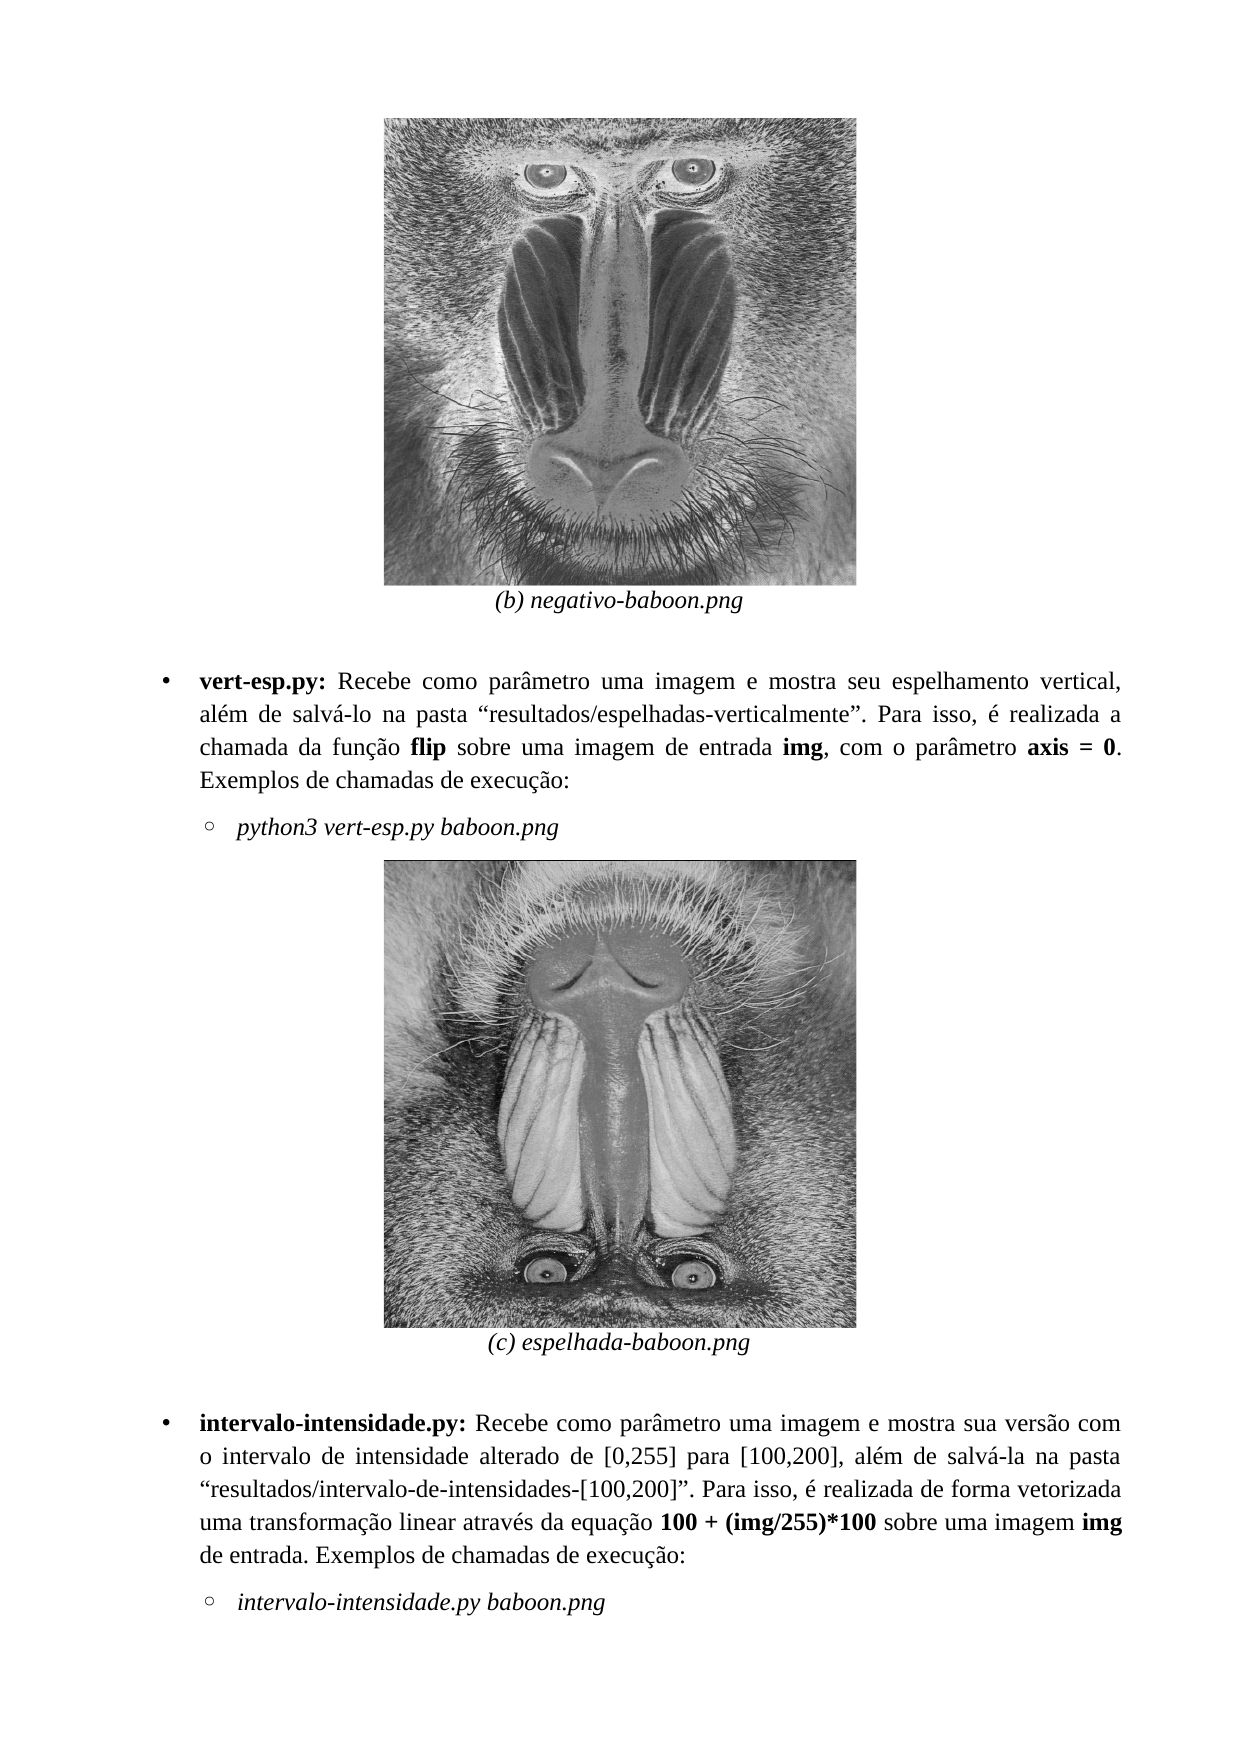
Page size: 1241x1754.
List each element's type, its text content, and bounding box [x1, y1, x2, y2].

list python3 vert-esp.py baboon.png [199, 812, 1122, 841]
list intervalo-intensidade.py baboon.png [199, 1587, 1122, 1616]
text (c) espelhada-baboon.png [384, 1328, 856, 1356]
list vert-esp.py: Recebe como parâmetro uma imagem e mostra seu espelhamento vertical, além de salvá-lo na pasta “resultados/espelhadas-verticalmente”. Para isso, é realizada a chamada da função flip sobre uma imagem de entrada img, com o parâmetro axis = 0. Exemplos de chamadas de execução: [162, 666, 1122, 794]
picture [383, 860, 857, 1328]
picture [383, 118, 857, 586]
list intervalo-intensidade.py: Recebe como parâmetro uma imagem e mostra sua versão com o intervalo de intensidade alterado de [0,255] para [100,200], além de salvá-la na pasta “resultados/intervalo-de-intensidades-[100,200]”. Para isso, é realizada de forma vetorizada uma transformação linear através da equação 100 + (img/255)*100 sobre uma imagem img de entrada. Exemplos de chamadas de execução: [162, 1408, 1122, 1569]
text (b) negativo-baboon.png [384, 586, 856, 614]
